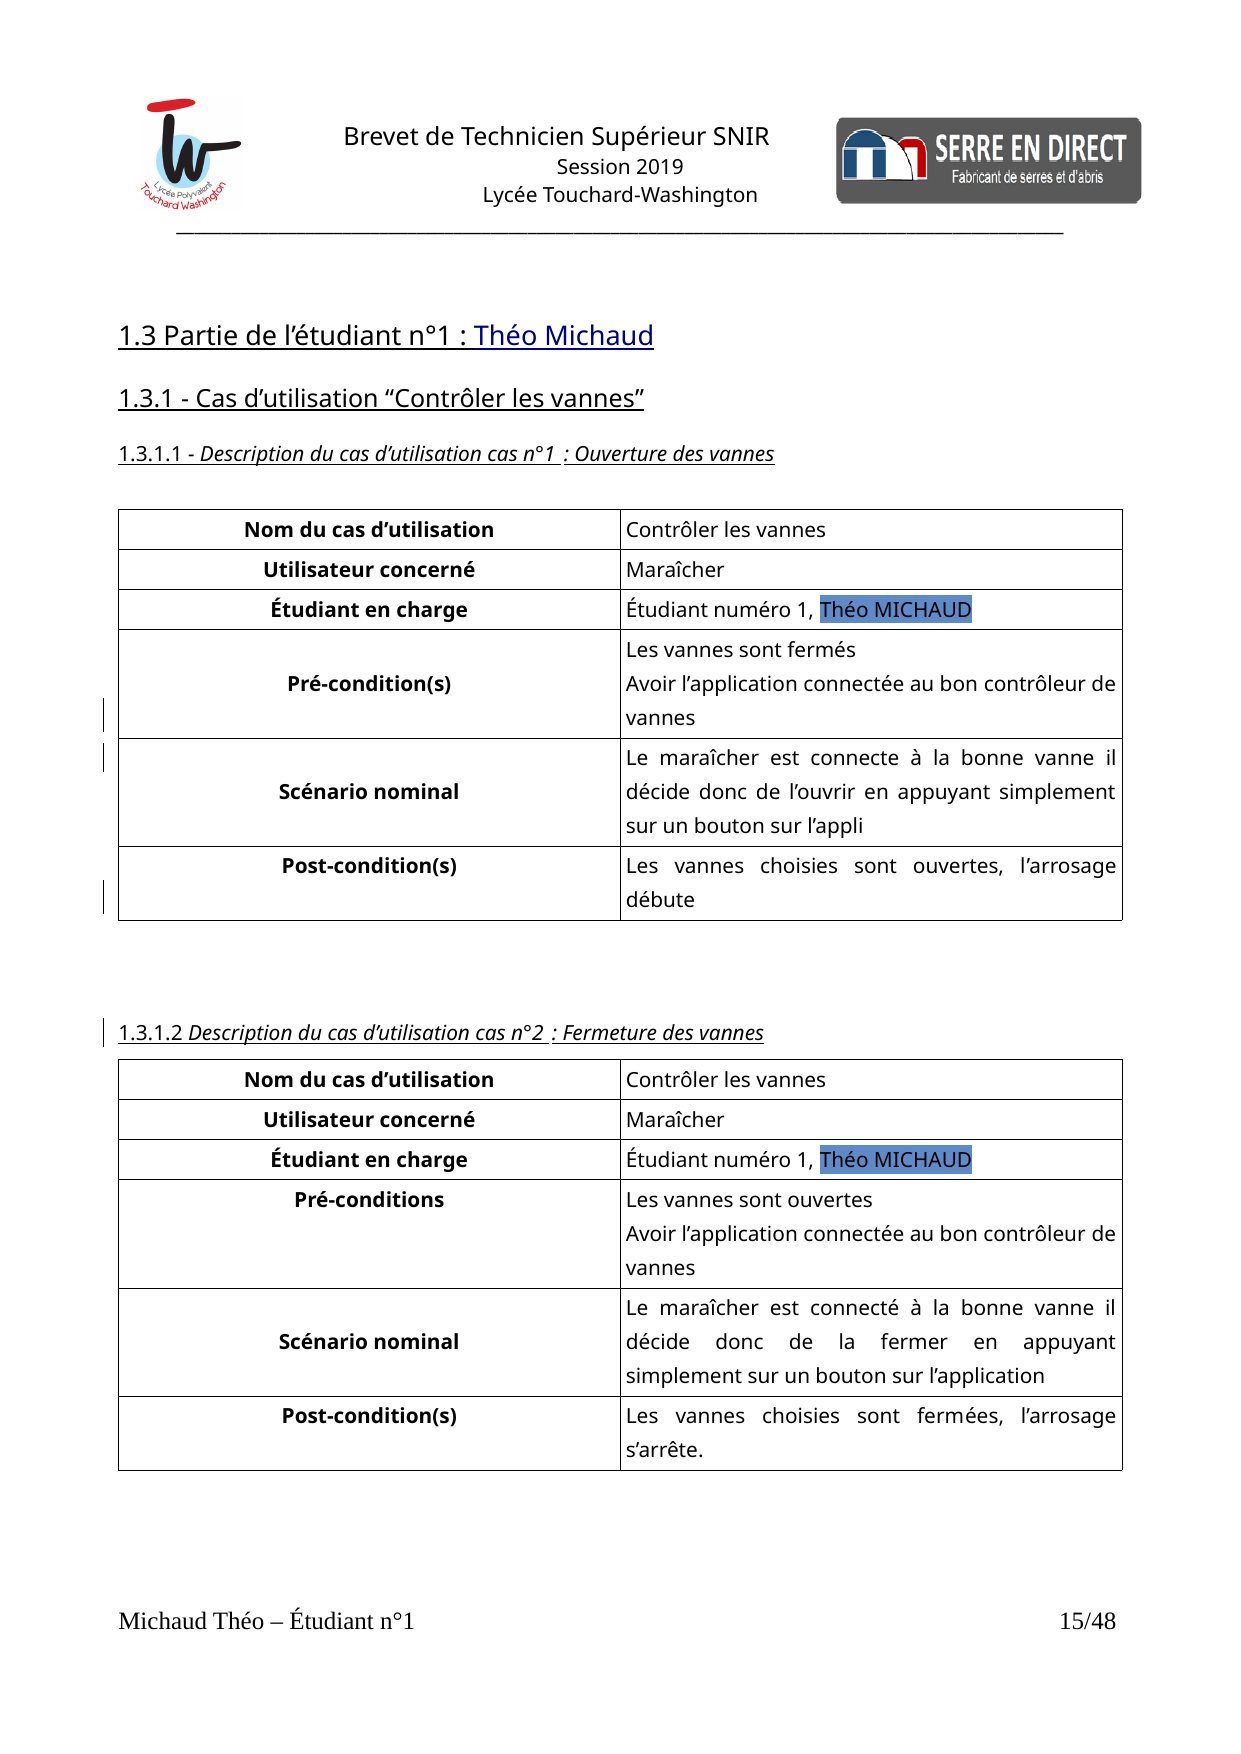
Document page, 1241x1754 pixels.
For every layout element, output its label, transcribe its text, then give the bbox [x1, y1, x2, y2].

picture [831, 115, 1145, 208]
table_cell Les vannes choisies sont fermées, l’arrosage s’arrête. [621, 1397, 1122, 1470]
table_cell Étudiant numéro 1, Théo MICHAUD [621, 590, 1122, 629]
table_header Nom du cas d’utilisation [119, 510, 620, 549]
subtitle 1.3.1.2 Description du cas d’utilisation cas n°2 : Fermeture des vannes [118, 1018, 1122, 1047]
table_cell Les vannes sont fermés Avoir l’application connectée au bon contrôleur de vannes [621, 630, 1122, 737]
table_cell Scénario nominal [119, 1289, 620, 1396]
table_cell Pré-condition(s) [119, 630, 620, 737]
table_header Contrôler les vannes [621, 510, 1122, 549]
table_cell Étudiant numéro 1, Théo MICHAUD [621, 1140, 1122, 1179]
table_header Nom du cas d’utilisation [119, 1060, 620, 1099]
table_cell Pré-conditions [119, 1180, 620, 1287]
table_cell Maraîcher [621, 1100, 1122, 1139]
table_cell Scénario nominal [119, 739, 620, 846]
table_cell Post-condition(s) [119, 847, 620, 919]
subtitle 1.3 Partie de l’étudiant n°1 : Théo Michaud [118, 317, 1122, 353]
table_cell Étudiant en charge [119, 590, 620, 629]
picture [138, 95, 243, 212]
table_cell Utilisateur concerné [119, 1100, 620, 1139]
table_cell Étudiant en charge [119, 1140, 620, 1179]
table_cell Post-condition(s) [119, 1397, 620, 1470]
table_cell Utilisateur concerné [119, 550, 620, 589]
subtitle 1.3.1 - Cas d’utilisation “Contrôler les vannes” [118, 381, 1122, 414]
table_cell Le maraîcher est connecte à la bonne vanne il décide donc de l’ouvrir en appuyant simplement sur un bouton sur l’appli [621, 739, 1122, 846]
table_cell Maraîcher [621, 550, 1122, 589]
table_cell Le maraîcher est connecté à la bonne vanne il décide donc de la fermer en appuyant simplement sur un bouton sur l’application [621, 1289, 1122, 1396]
subtitle 1.3.1.1 - Description du cas d’utilisation cas n°1 : Ouverture des vannes [118, 439, 1122, 468]
table_header Contrôler les vannes [621, 1060, 1122, 1099]
table_cell Les vannes choisies sont ouvertes, l’arrosage débute [621, 847, 1122, 919]
table_cell Les vannes sont ouvertes Avoir l’application connectée au bon contrôleur de vannes [621, 1180, 1122, 1287]
